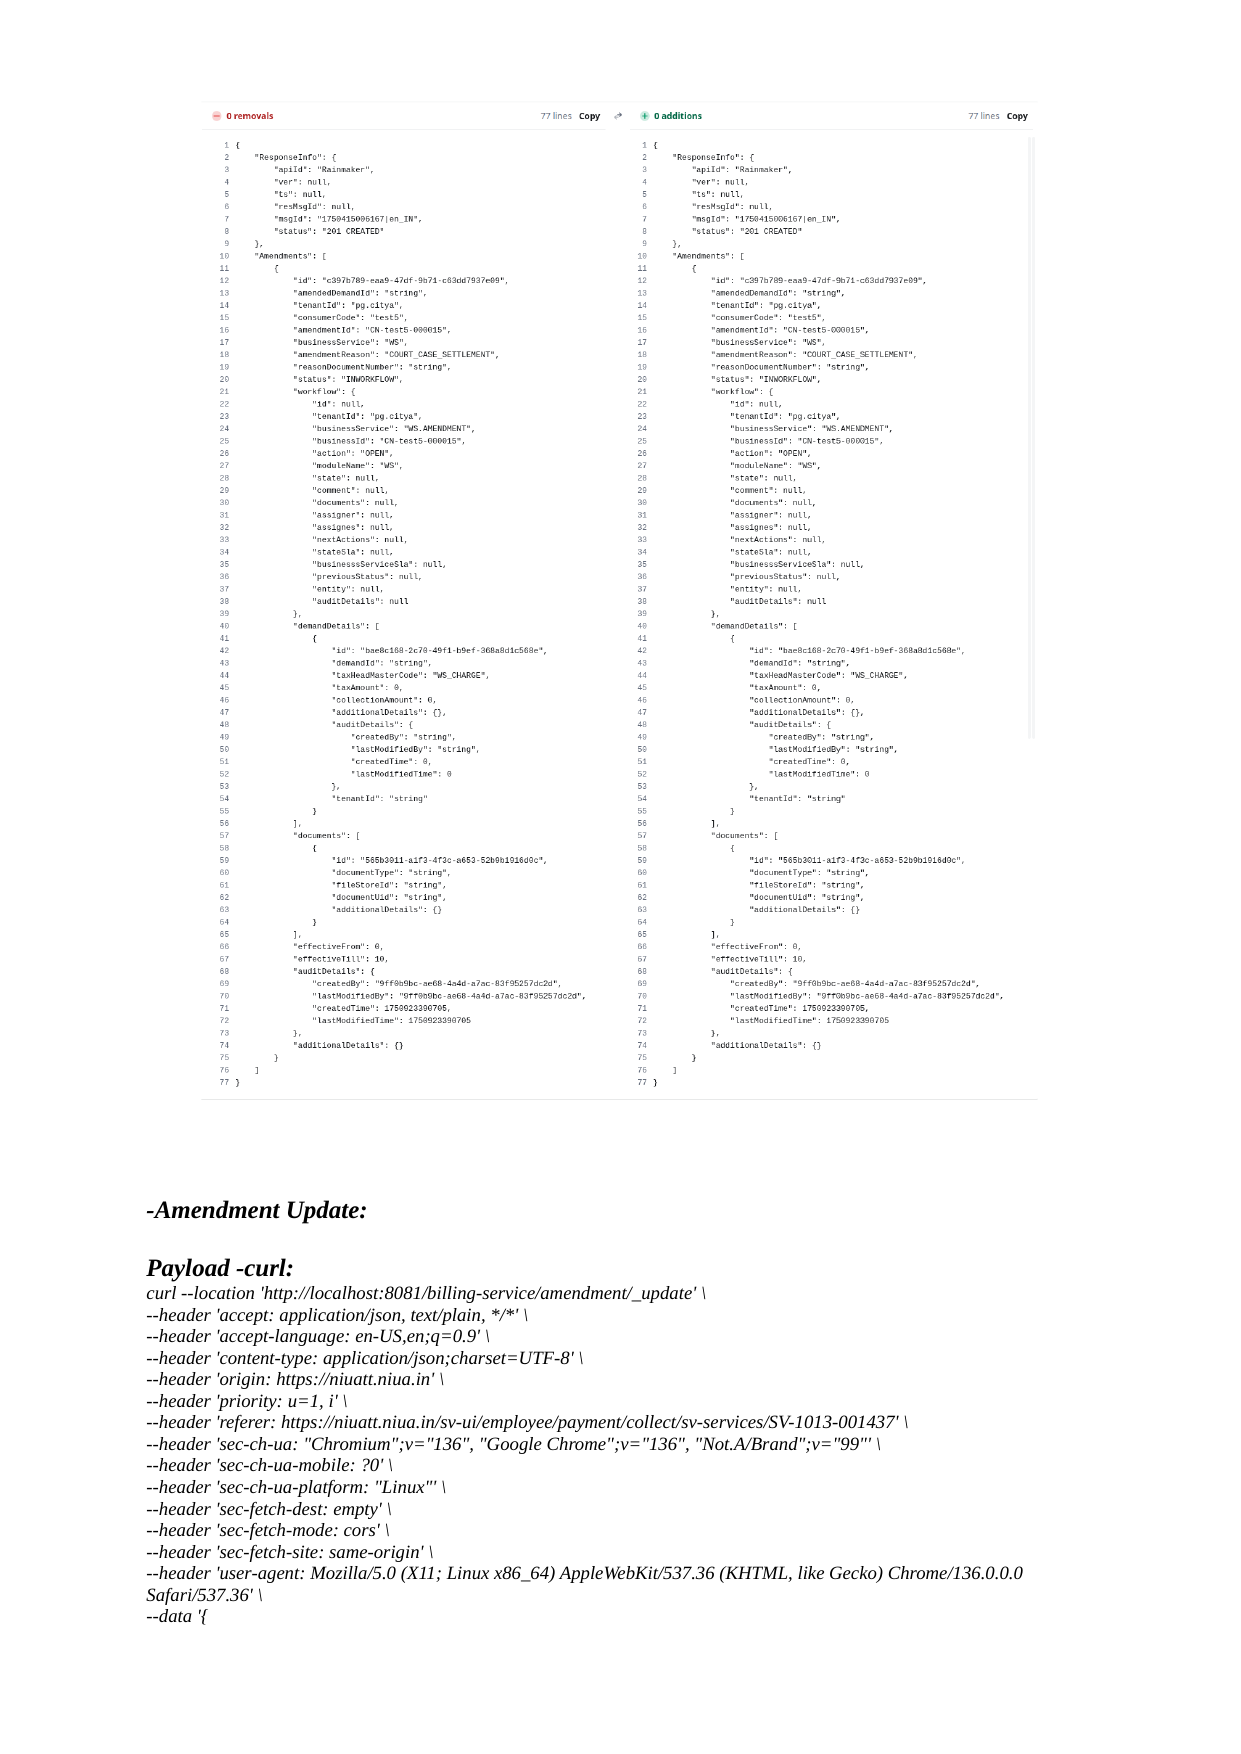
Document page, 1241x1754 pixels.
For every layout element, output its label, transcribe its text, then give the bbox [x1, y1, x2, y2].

text --header 'priority: u=1, i' \ [146, 1390, 1122, 1411]
text --header 'accept: application/json, text/plain, */*' \ [146, 1303, 1122, 1325]
text Payload -curl: [146, 1253, 1122, 1282]
text -Amendment Update: [146, 1196, 1122, 1224]
text --header 'referer: https://niuatt.niua.in/sv-ui/employee/payment/collect/sv-services/SV-1013-001437' \ [146, 1411, 1122, 1433]
text --header 'accept-language: en-US,en;q=0.9' \ [146, 1325, 1122, 1347]
text --header 'sec-ch-ua-platform: "Linux"' \ [146, 1476, 1122, 1497]
text --header 'user-agent: Mozilla/5.0 (X11; Linux x86_64) AppleWebKit/537.36 (KHTML, like Gecko) Chrome/136.0.0.0 Safari/537.36' \ [146, 1562, 1122, 1605]
picture [201, 101, 1038, 1100]
text --header 'content-type: application/json;charset=UTF-8' \ [146, 1347, 1122, 1368]
text --header 'sec-fetch-dest: empty' \ [146, 1497, 1122, 1519]
text --header 'sec-fetch-site: same-origin' \ [146, 1541, 1122, 1562]
text curl --location 'http://localhost:8081/billing-service/amendment/_update' \ [146, 1282, 1122, 1303]
text --header 'sec-ch-ua: "Chromium";v="136", "Google Chrome";v="136", "Not.A/Brand";v="99"' \ [146, 1433, 1122, 1454]
text --header 'sec-ch-ua-mobile: ?0' \ [146, 1454, 1122, 1476]
text --header 'sec-fetch-mode: cors' \ [146, 1519, 1122, 1541]
text --data '{ [146, 1605, 1122, 1627]
text --header 'origin: https://niuatt.niua.in' \ [146, 1368, 1122, 1390]
